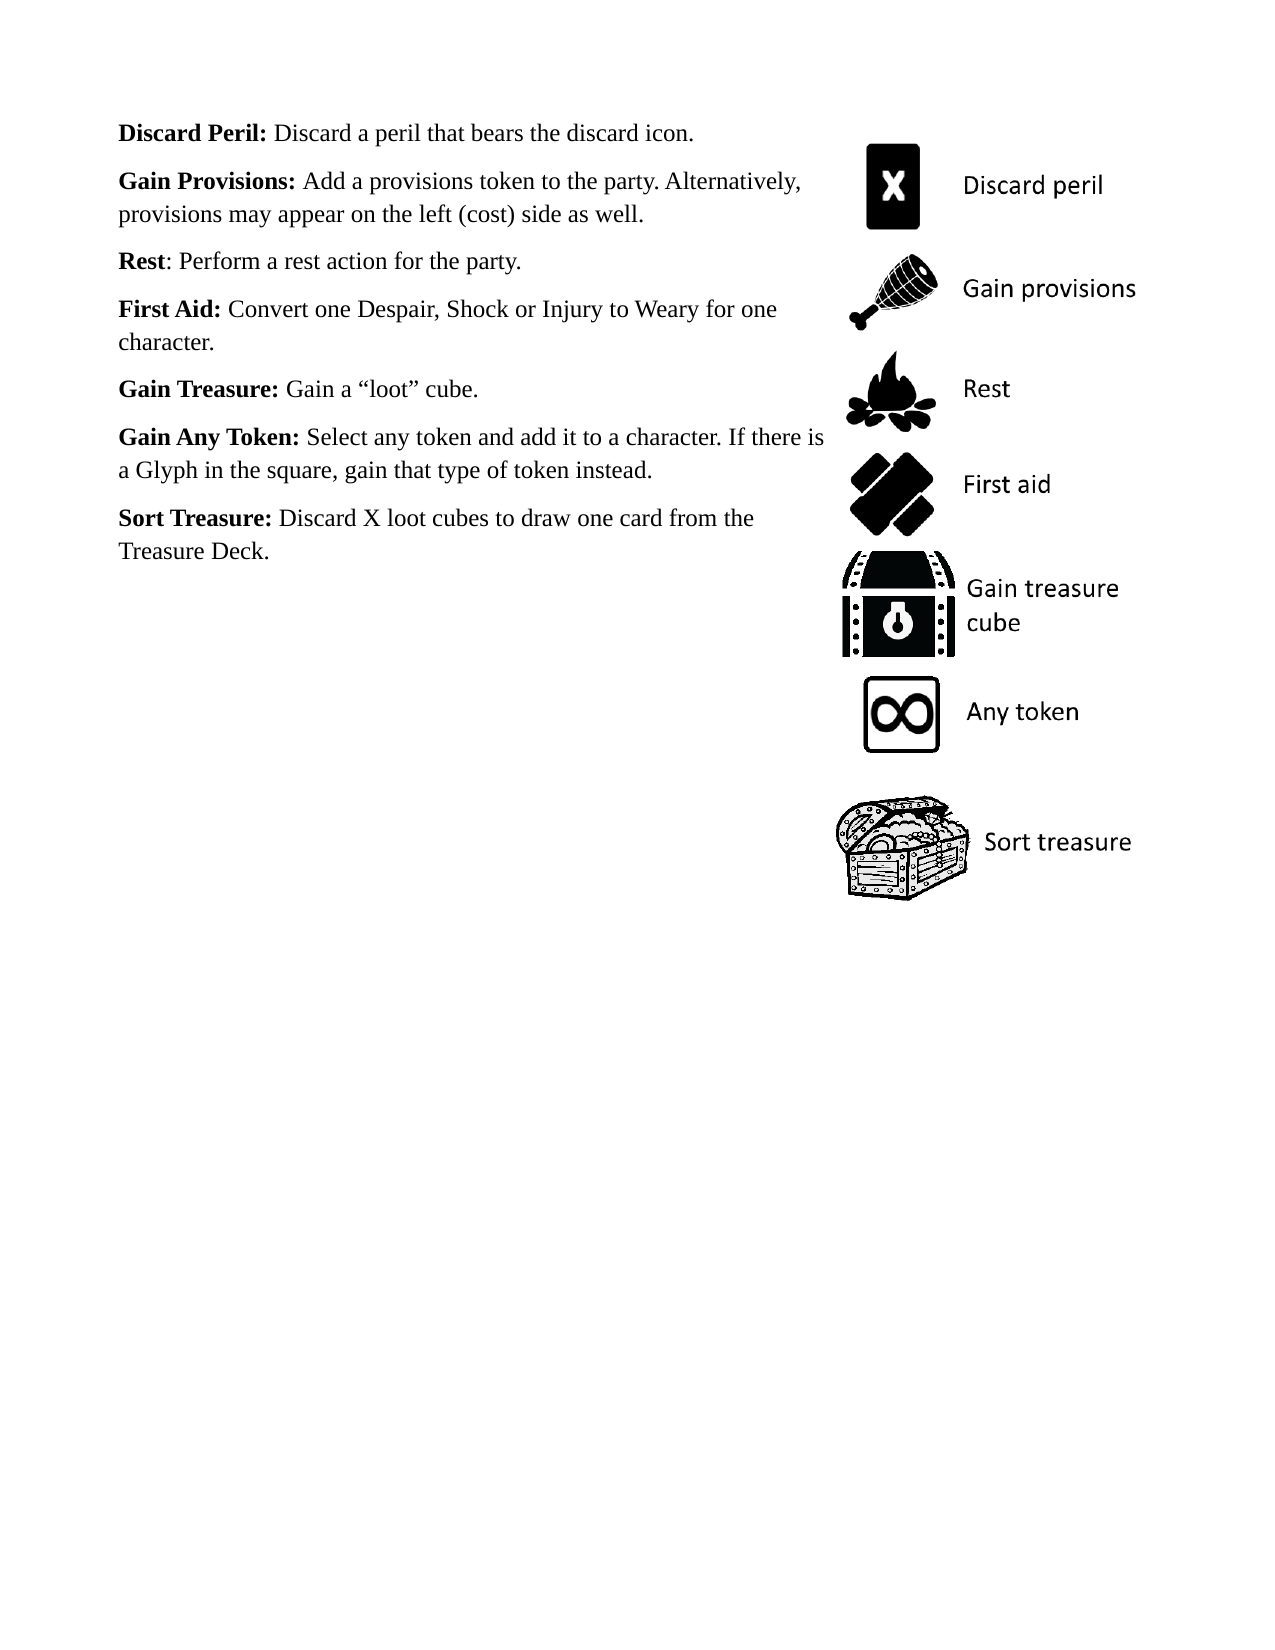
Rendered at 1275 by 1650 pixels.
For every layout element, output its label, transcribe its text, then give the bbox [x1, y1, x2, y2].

text Discard Peril: Discard a peril that bears the discard icon. [118, 118, 1157, 147]
text Gain Provisions: Add a provisions token to the party. Alternatively, provisions may appear on the left (cost) side as well. [118, 166, 828, 227]
text Gain Treasure: Gain a “loot” cube. [118, 374, 828, 403]
text Gain Any Token: Select any token and add it to a character. If there is a Glyph in the square, gain that type of token instead. [118, 422, 828, 484]
text Rest: Perform a rest action for the party. [118, 246, 828, 275]
text Sort Treasure: Discard X loot cubes to draw one card from the Treasure Deck. [118, 503, 828, 564]
text First Aid: Convert one Despair, Shock or Injury to Weary for one character. [118, 294, 828, 356]
picture [828, 120, 1159, 954]
